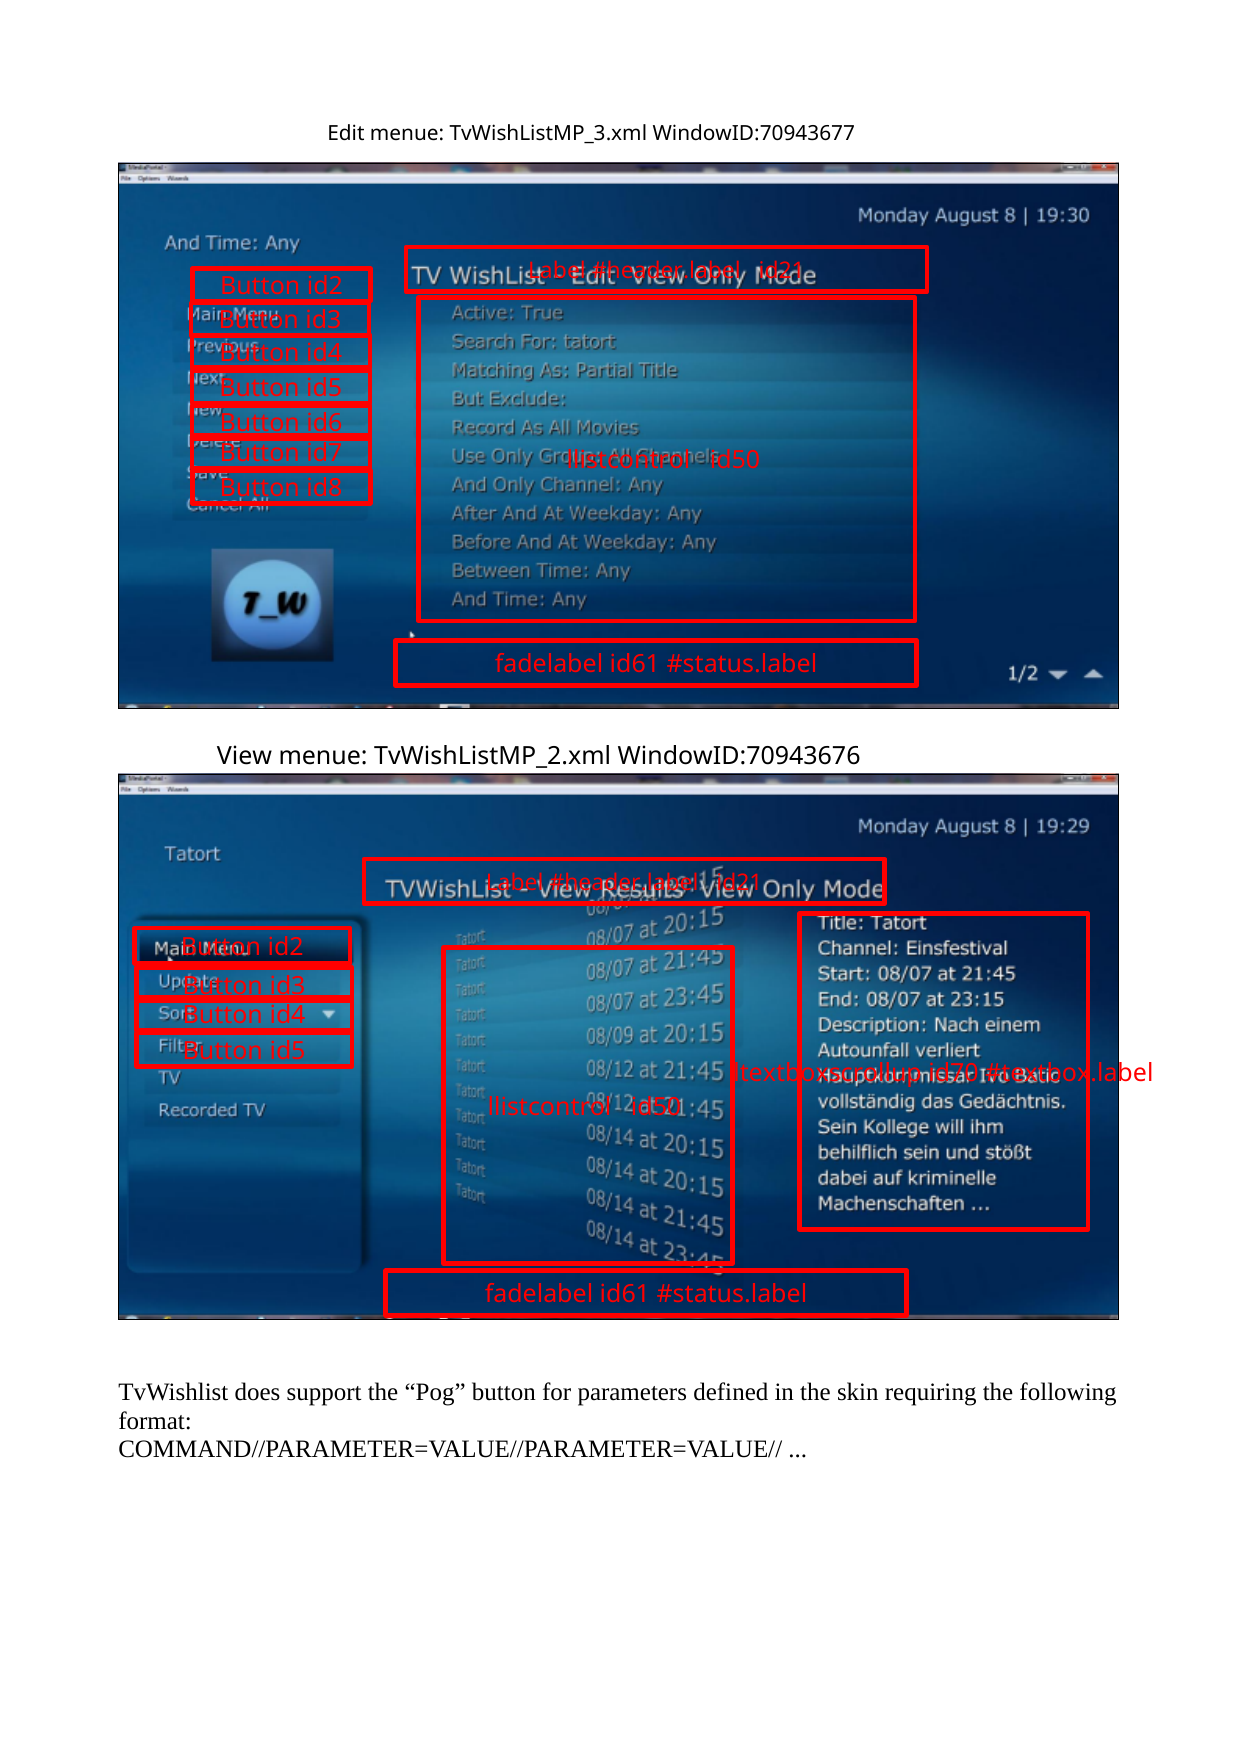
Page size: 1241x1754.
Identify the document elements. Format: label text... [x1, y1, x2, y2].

picture [119, 164, 1118, 708]
picture [119, 775, 1118, 1319]
text TvWishlist does support the “Pog” button for parameters defined in the skin requiring the following format: [118, 1377, 1122, 1434]
text COMMAND//PARAMETER=VALUE//PARAMETER=VALUE// ... [118, 1434, 1122, 1463]
